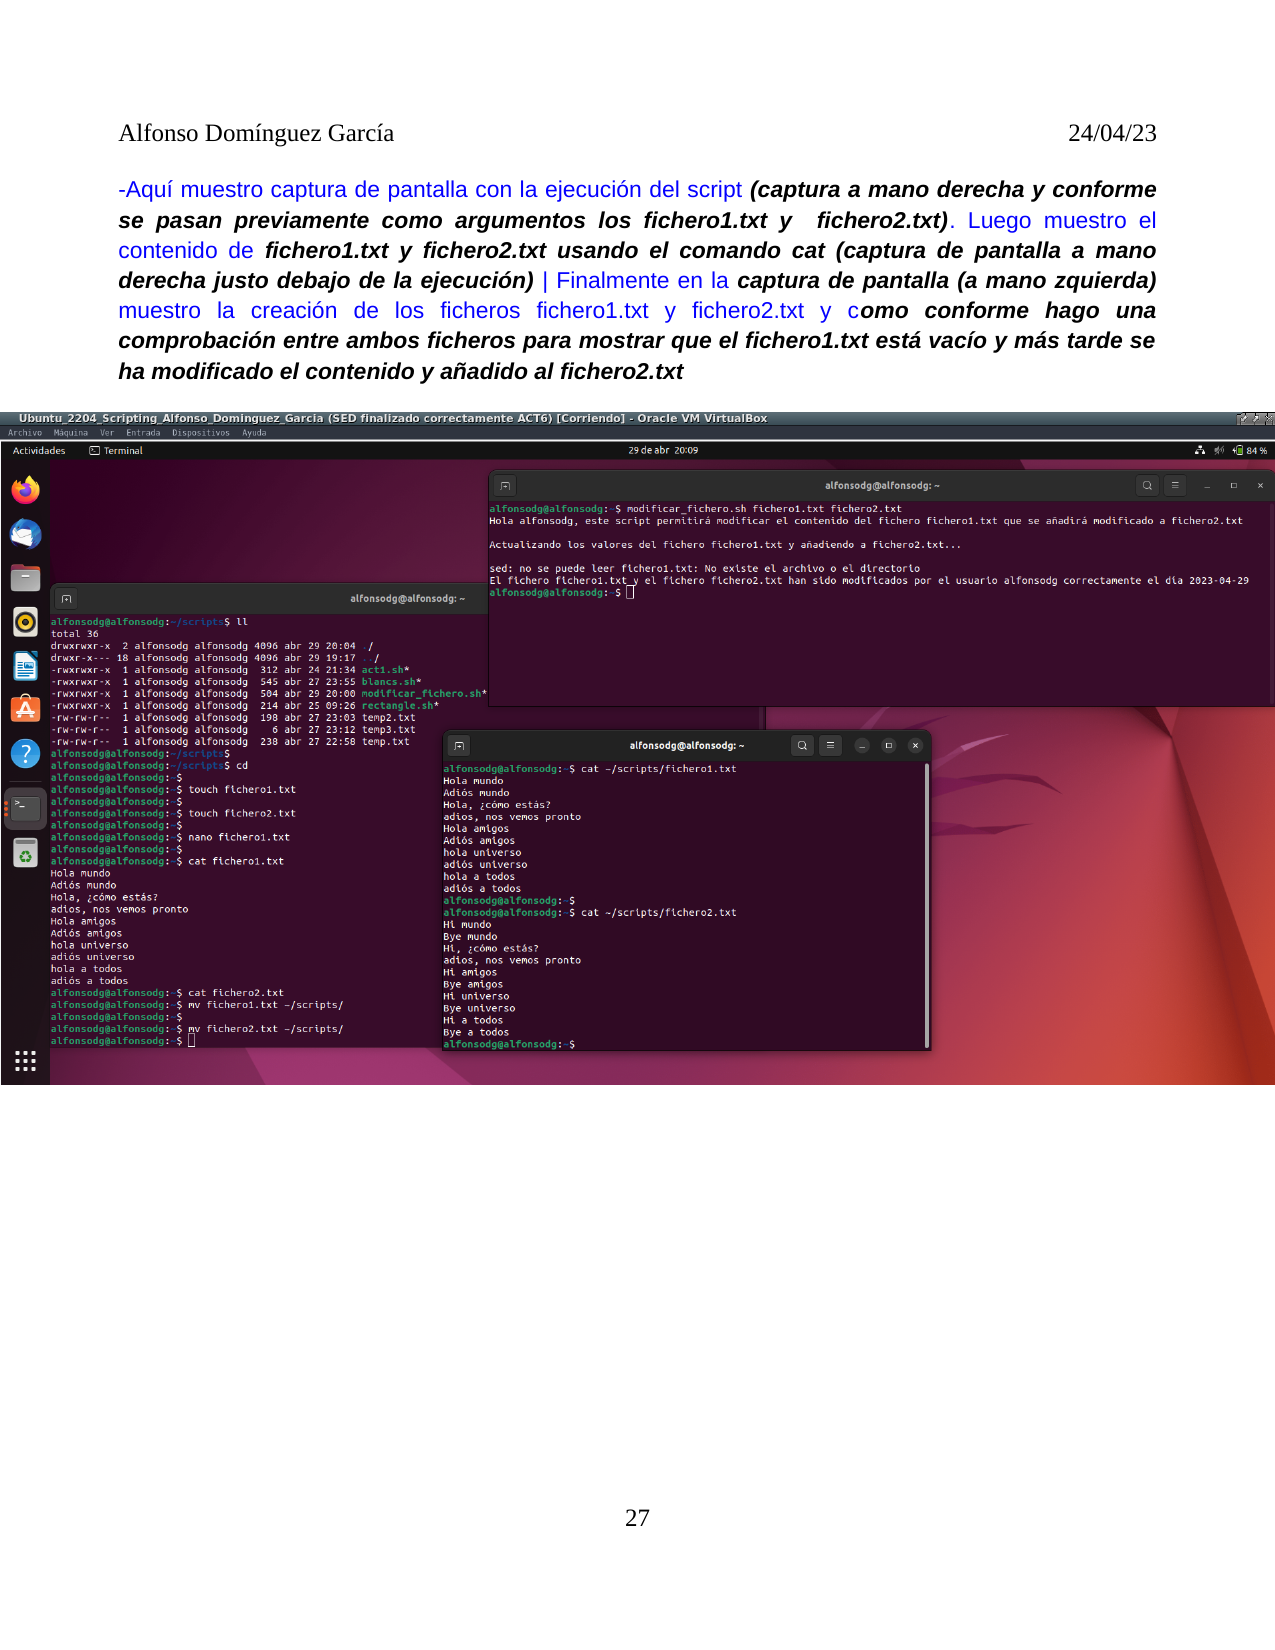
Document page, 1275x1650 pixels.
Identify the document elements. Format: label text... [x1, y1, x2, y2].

text -Aquí muestro captura de pantalla con la ejecución del script (captura a mano derecha y conforme se pasan previamente como argumentos los fichero1.txt y fichero2.txt). Luego muestro el contenido de fichero1.txt y fichero2.txt usando el comando cat (captura de pantalla a mano derecha justo debajo de la ejecución) | Finalmente en la captura de pantalla (a mano zquierda) muestro la creación de los ficheros fichero1.txt y fichero2.txt y como conforme hago una comprobación entre ambos ficheros para mostrar que el fichero1.txt está vacío y más tarde se ha modificado el contenido y añadido al fichero2.txt [118, 176, 1157, 384]
picture [0, 412, 1275, 1085]
